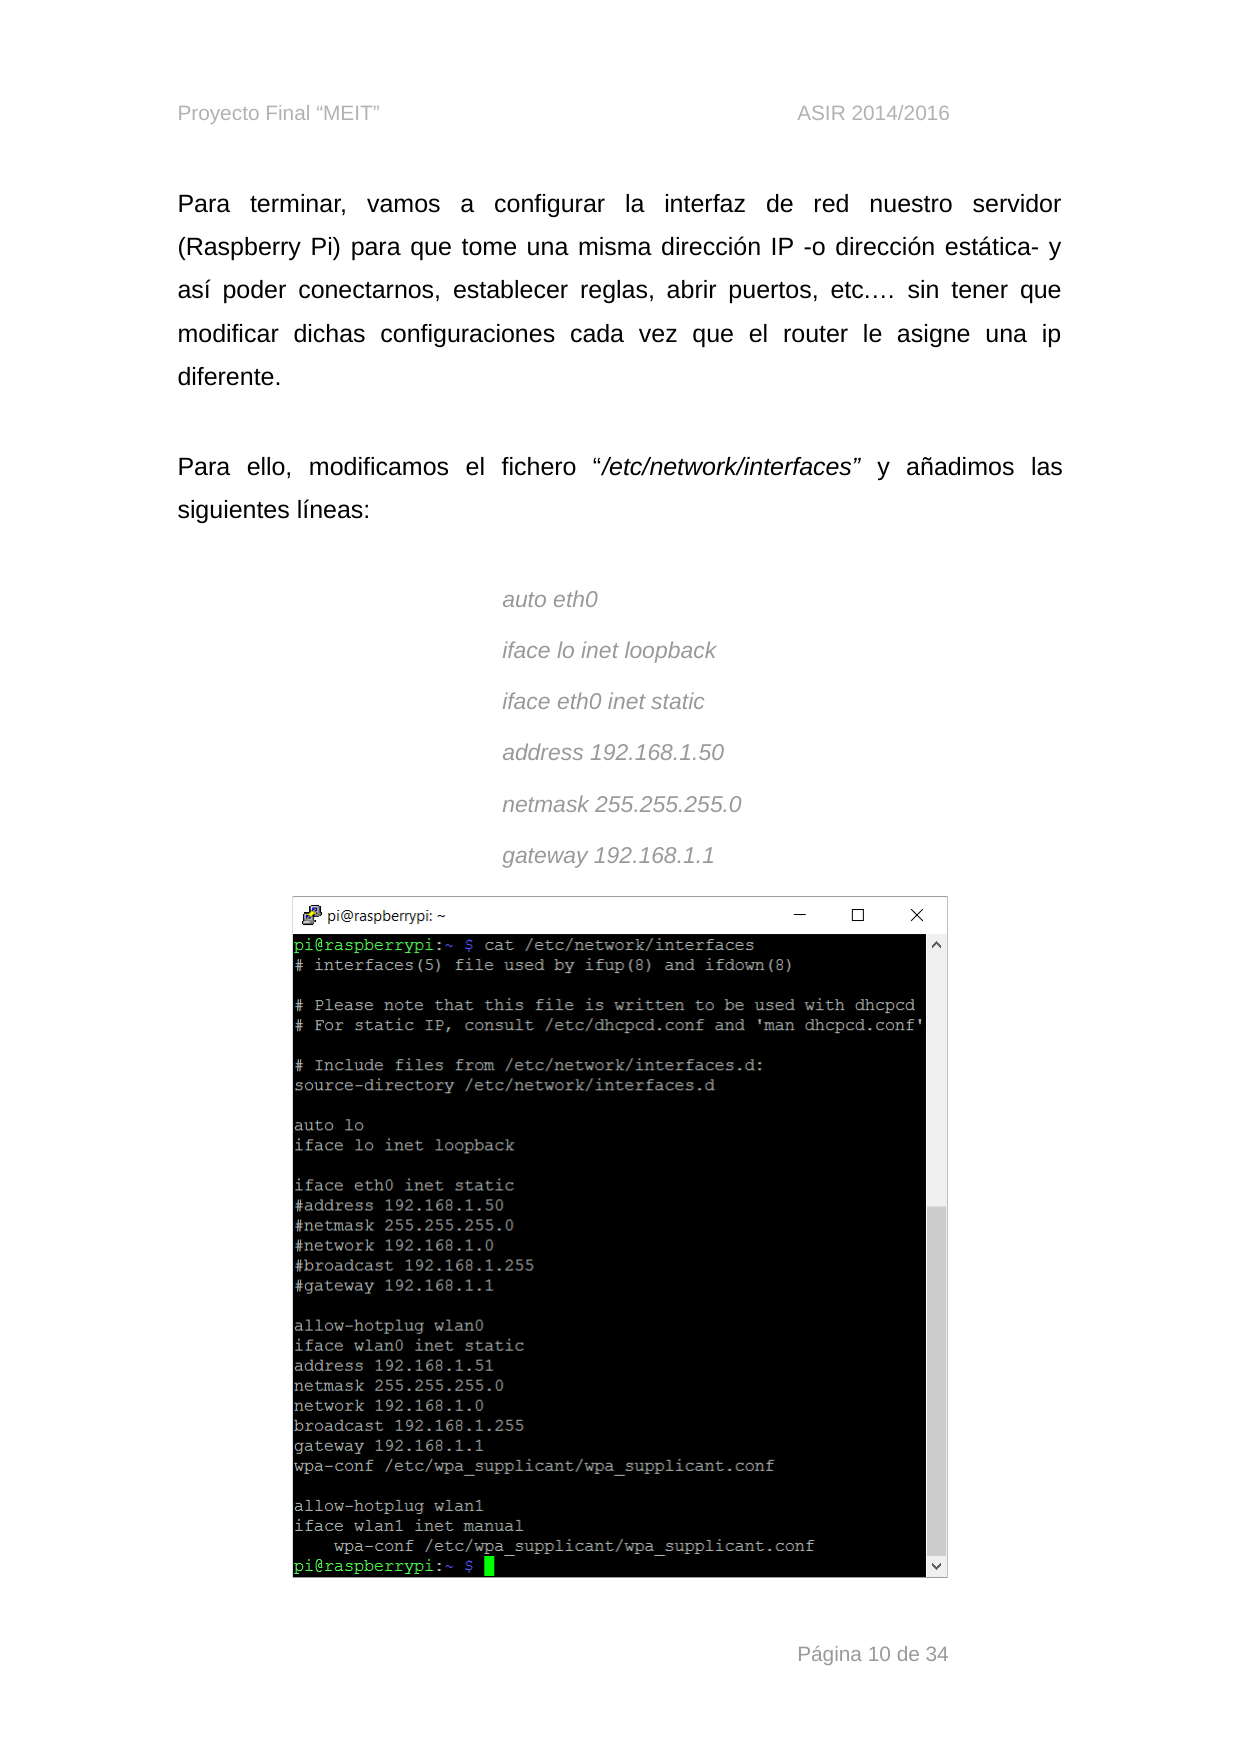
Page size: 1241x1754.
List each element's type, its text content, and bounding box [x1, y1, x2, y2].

text auto eth0 [502, 586, 1063, 612]
text address 192.168.1.50 [502, 739, 1063, 766]
text Para terminar, vamos a configurar la interfaz de red nuestro servidor (Raspberry Pi) para que tome una misma dirección IP -o dirección estática- y así poder conectarnos, establecer reglas, abrir puertos, etc.… sin tener que modificar dichas configuraciones cada vez que el router le asigne una ip diferente. [177, 189, 1063, 390]
text gateway 192.168.1.1 [502, 842, 1063, 868]
text Para ello, modificamos el fichero “/etc/network/interfaces” y añadimos las siguientes líneas: [177, 452, 1063, 524]
picture [292, 896, 948, 1578]
text netmask 255.255.255.0 [502, 791, 1063, 817]
text iface eth0 inet static [502, 688, 1063, 714]
text iface lo inet loopback [502, 637, 1063, 663]
